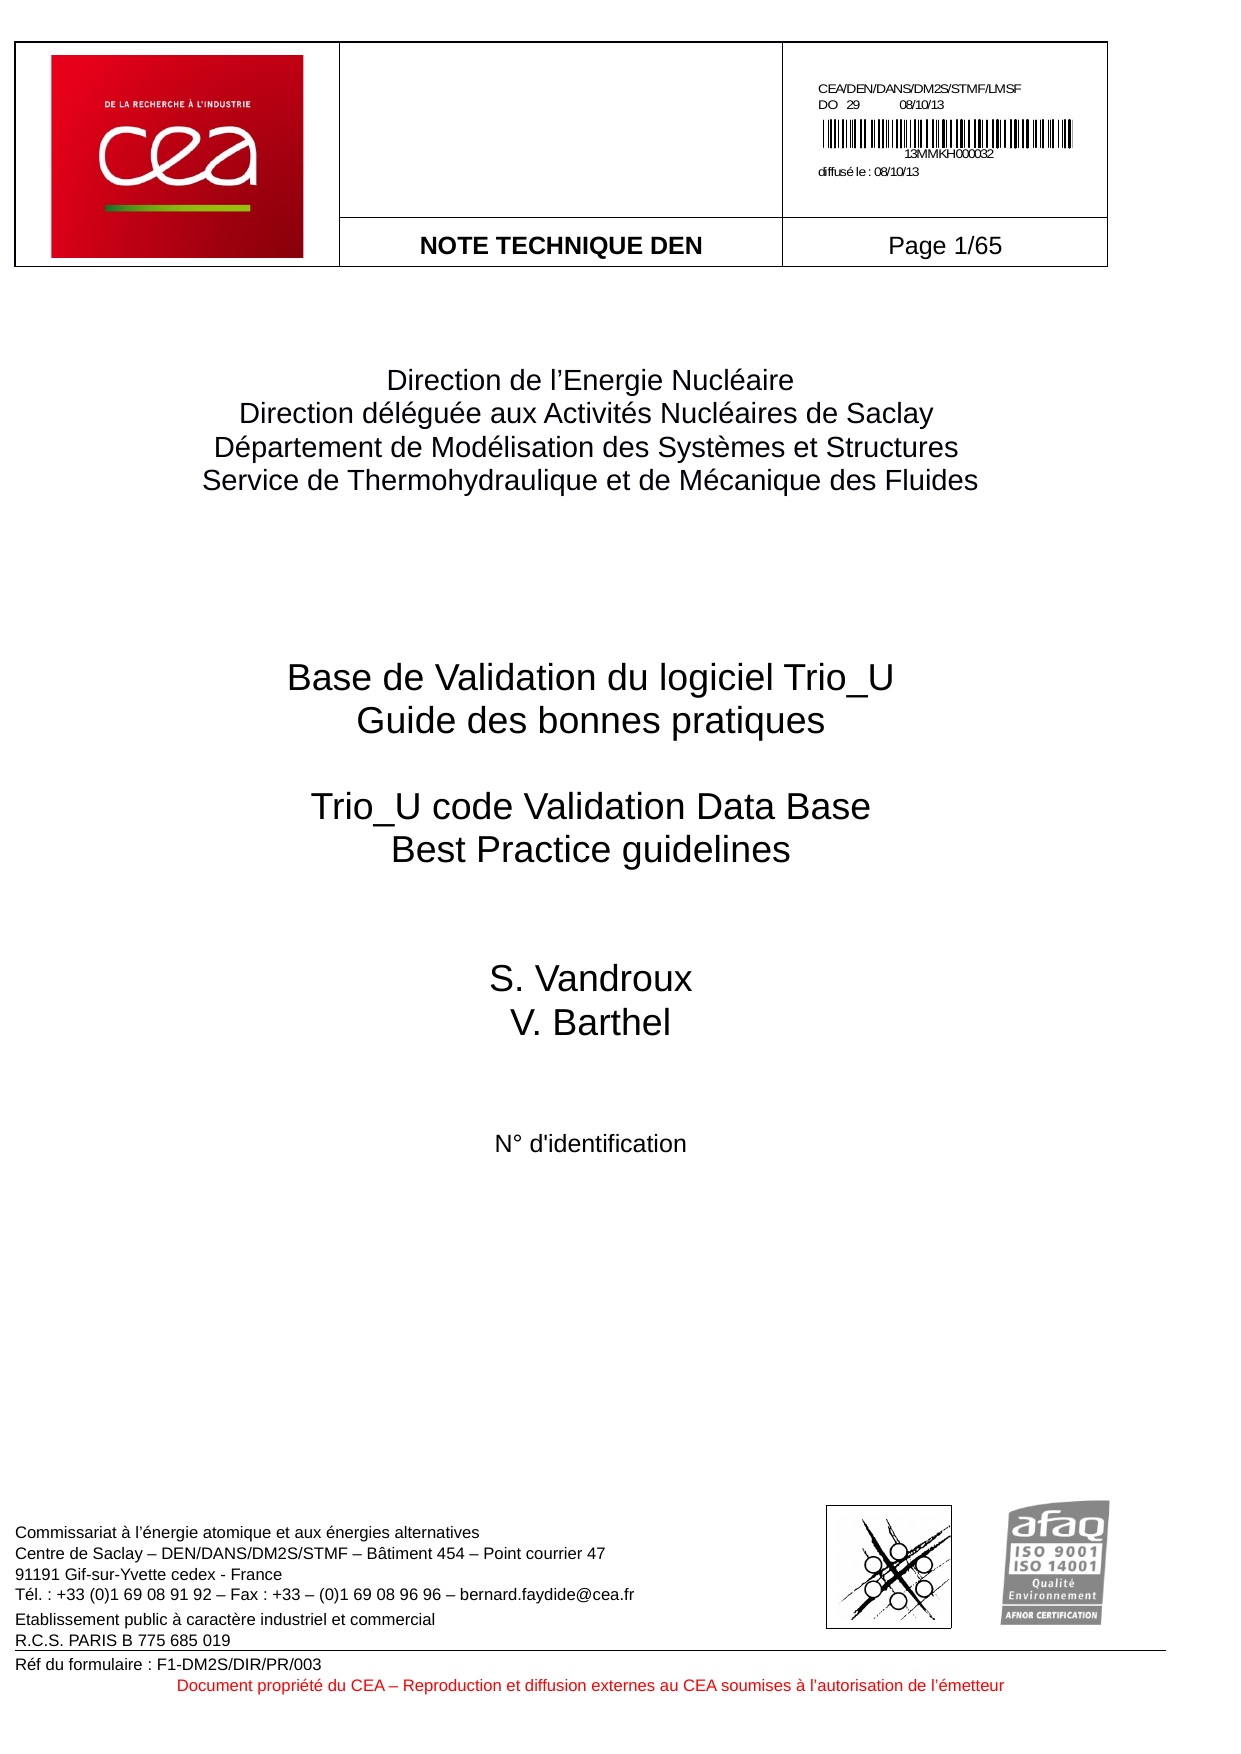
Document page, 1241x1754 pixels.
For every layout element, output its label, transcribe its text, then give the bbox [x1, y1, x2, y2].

text V. Barthel [15, 1000, 1166, 1043]
text Service de Thermohydraulique et de Mécanique des Fluides [15, 463, 1166, 497]
text Guide des bonnes pratiques [15, 698, 1166, 741]
text S. Vandroux [15, 957, 1166, 1000]
text Base de Validation du logiciel Trio_U [15, 655, 1166, 698]
picture [1000, 1500, 1110, 1625]
text N° d'identification [15, 1129, 1166, 1158]
text Département de Modélisation des Systèmes et Structures [15, 429, 1166, 463]
picture [835, 1513, 951, 1620]
picture [51, 55, 304, 258]
text Direction de l’Energie Nucléaire [15, 362, 1166, 396]
text Direction déléguée aux Activités Nucléaires de Saclay [15, 396, 1166, 429]
text Trio_U code Validation Data Base [15, 784, 1166, 827]
text Best Practice guidelines [15, 827, 1166, 870]
